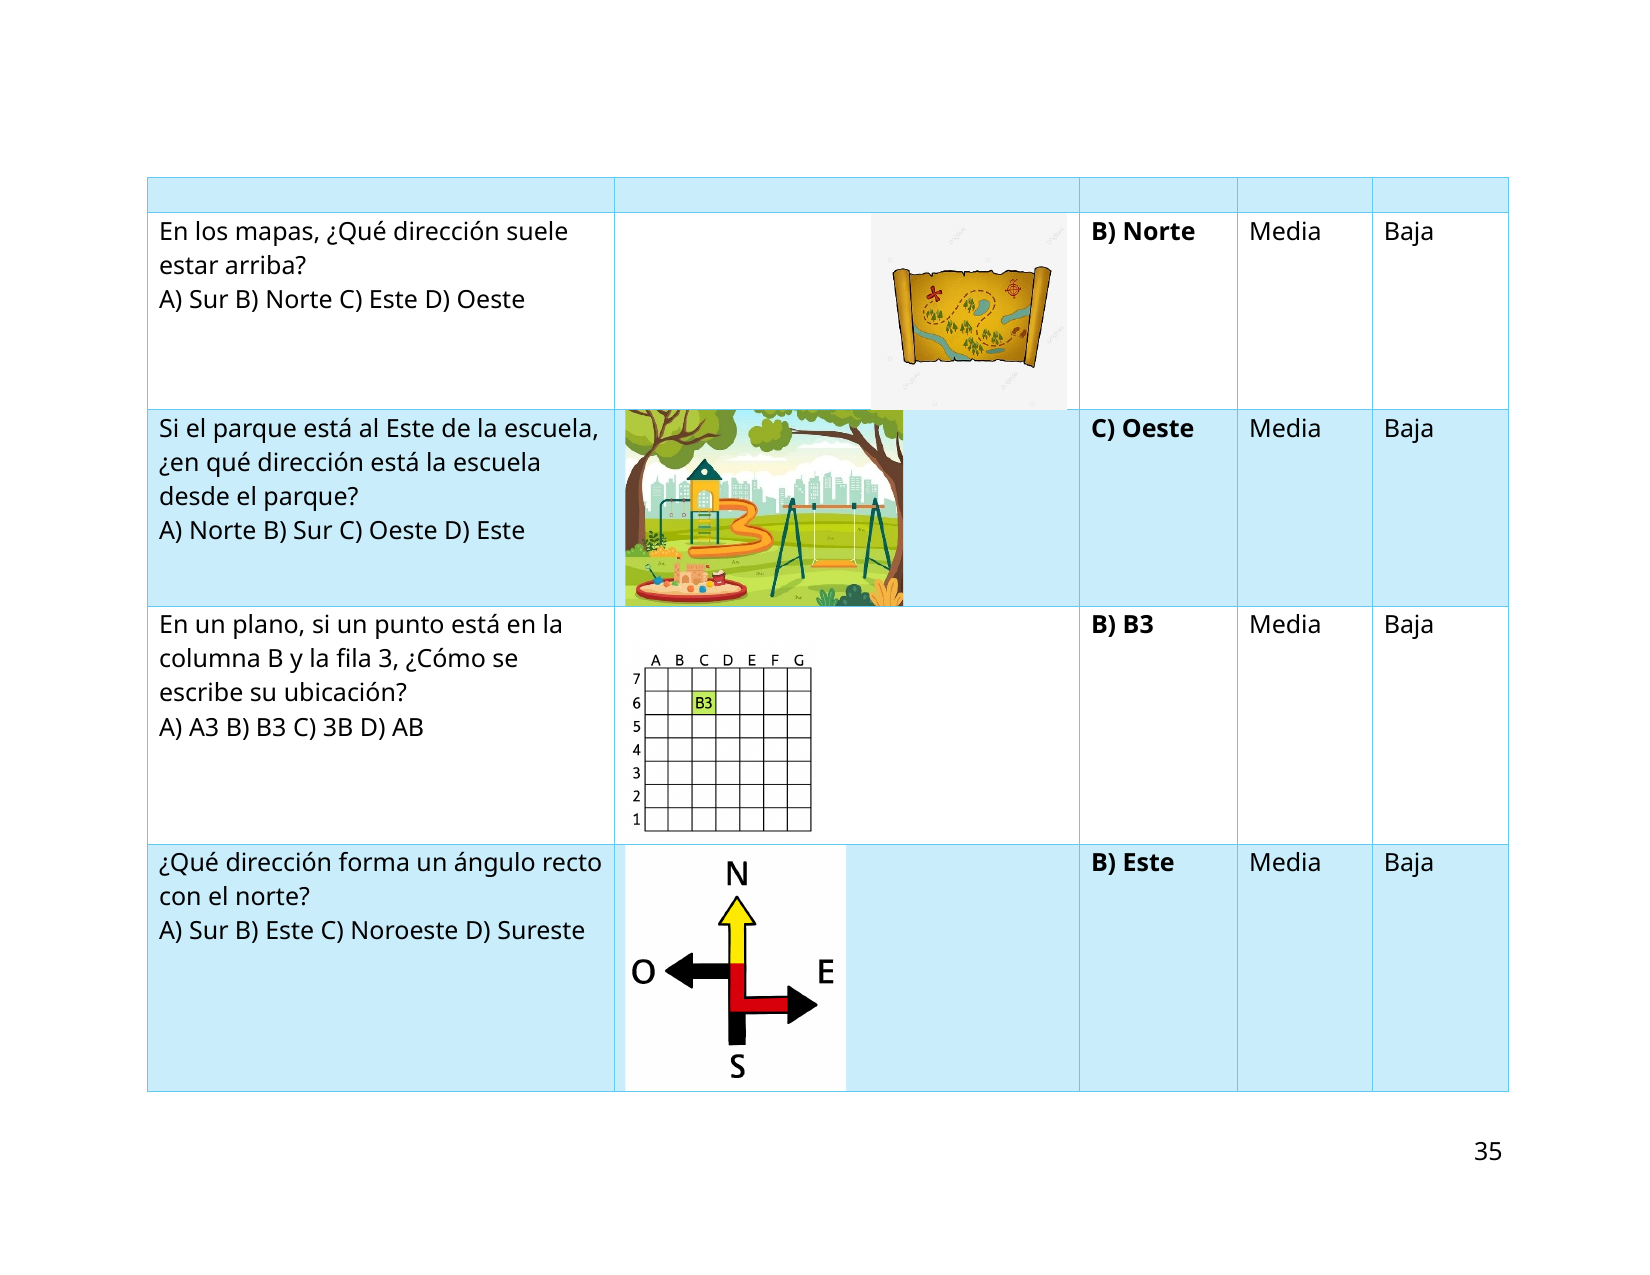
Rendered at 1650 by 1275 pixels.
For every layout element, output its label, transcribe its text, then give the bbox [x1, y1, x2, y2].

table_cell C) Oeste [1080, 410, 1237, 606]
table_cell B) Este [1080, 845, 1237, 1091]
table_cell En los mapas, ¿Qué dirección suele estar arriba? A) Sur B) Norte C) Este D) Oeste [148, 213, 614, 409]
table_cell Media [1238, 410, 1372, 606]
table_cell [1373, 178, 1508, 212]
table_cell [615, 178, 1079, 212]
table_cell B) B3 [1080, 607, 1237, 844]
picture [625, 845, 682, 1091]
table_cell Baja [1373, 410, 1508, 606]
table_cell [148, 178, 614, 212]
table_cell En un plano, si un punto está en la columna B y la fila 3, ¿Cómo se escribe su ubicación? A) A3 B) B3 C) 3B D) AB [148, 607, 614, 844]
table_cell [615, 213, 871, 409]
table_cell B) Norte [1080, 213, 1237, 409]
table_cell Baja [1373, 607, 1508, 844]
table_cell Media [1238, 845, 1372, 1091]
table_cell [1067, 213, 1079, 409]
picture [625, 641, 632, 844]
table_cell [904, 410, 1079, 606]
table_cell Media [1238, 213, 1372, 409]
table_cell Baja [1373, 845, 1508, 1091]
table_cell [615, 607, 1079, 844]
table_cell Media [1238, 607, 1372, 844]
table_cell ¿Qué dirección forma un ángulo recto con el norte? A) Sur B) Este C) Noroeste D) Sureste [148, 845, 614, 1091]
table_cell Baja [1373, 213, 1508, 409]
table_cell [682, 845, 1079, 1091]
table_cell [615, 410, 625, 606]
table_cell [615, 845, 625, 1091]
picture [625, 213, 1067, 606]
table_cell [1080, 178, 1237, 212]
table_cell [1238, 178, 1372, 212]
table_cell Si el parque está al Este de la escuela, ¿en qué dirección está la escuela desde el parque? A) Norte B) Sur C) Oeste D) Este [148, 410, 614, 606]
